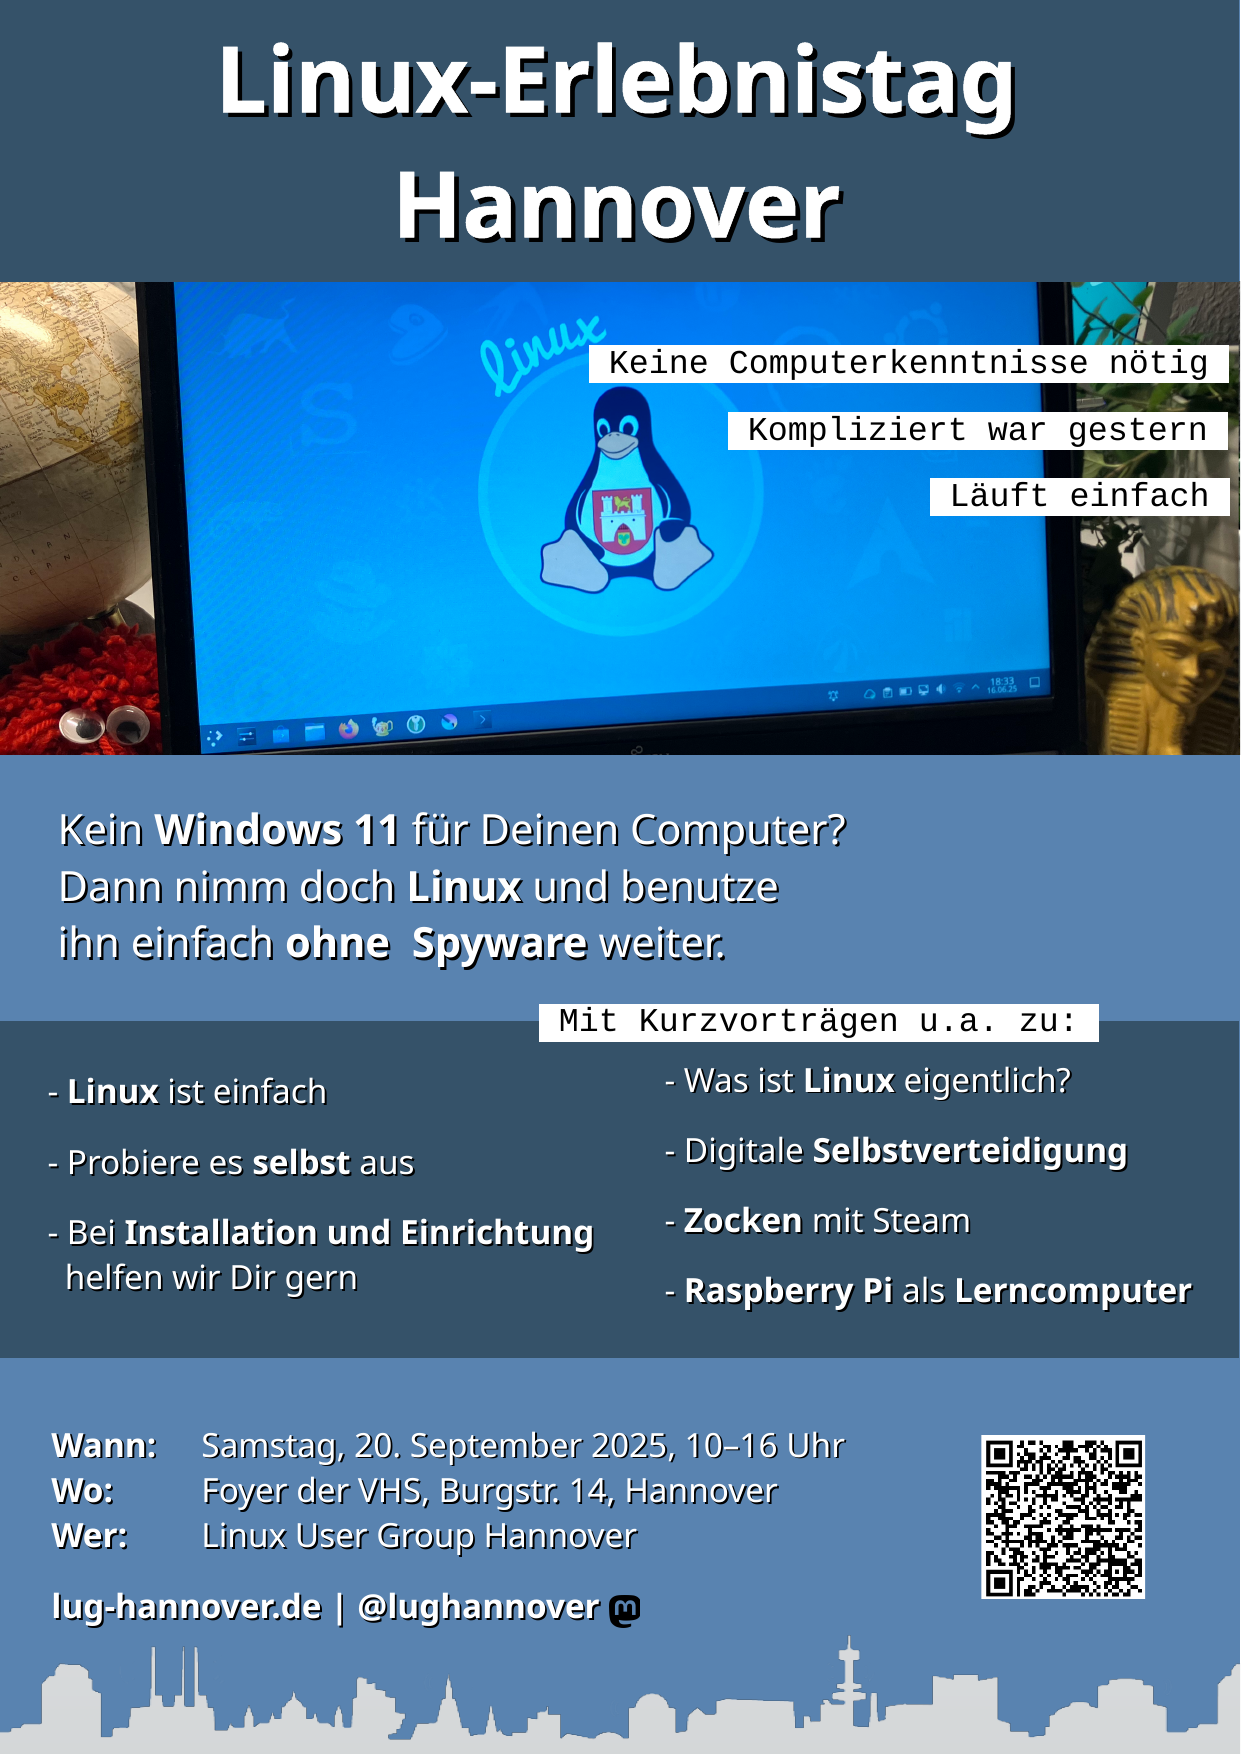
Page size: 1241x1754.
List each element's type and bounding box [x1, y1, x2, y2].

picture [981, 1435, 1146, 1599]
picture [0, 281, 1241, 755]
picture [609, 1595, 640, 1628]
picture [0, 1632, 1241, 1754]
